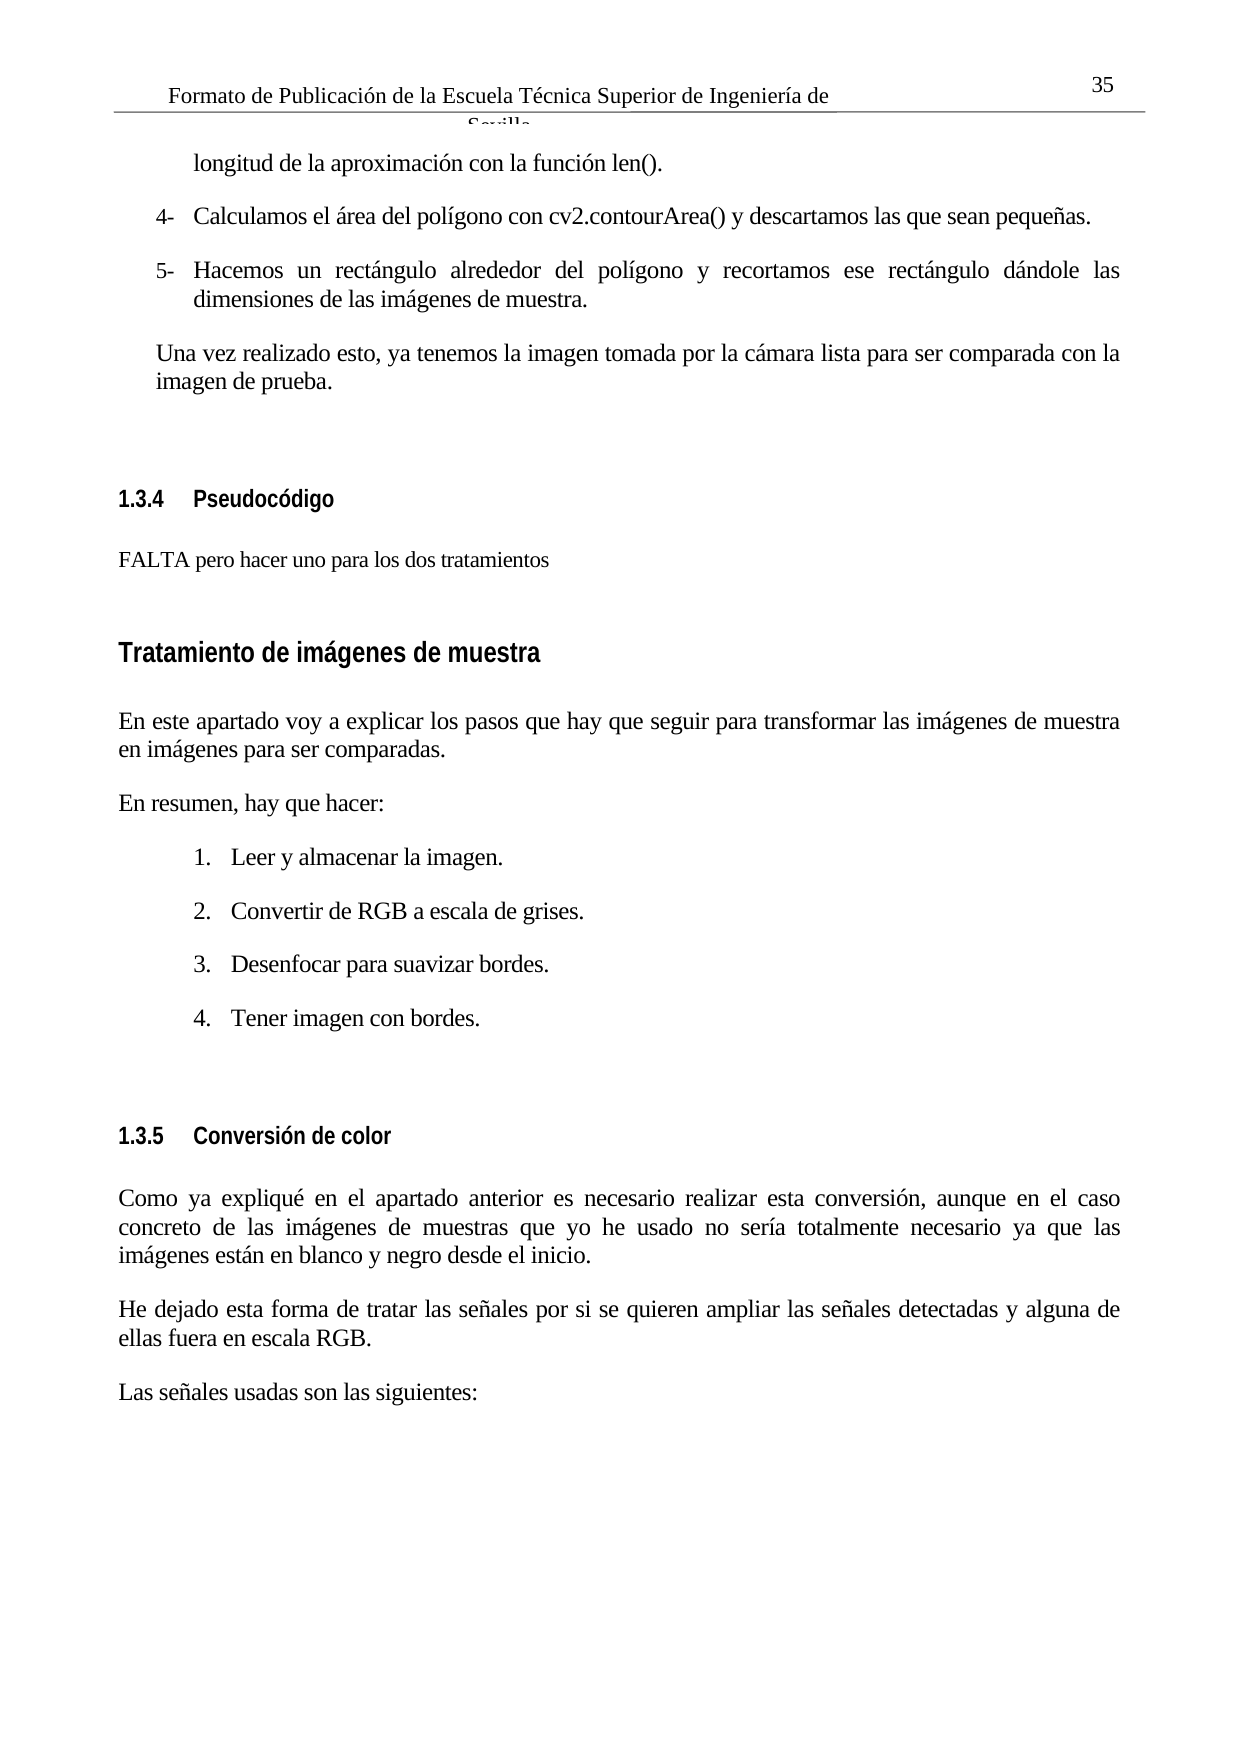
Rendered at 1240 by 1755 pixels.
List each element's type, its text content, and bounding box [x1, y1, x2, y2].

list Hacemos un rectángulo alrededor del polígono y recortamos ese rectángulo dándole las dimensiones de las imágenes de muestra. [156, 255, 1121, 313]
list Convertir de RGB a escala de grises. [193, 896, 1121, 924]
subtitle Conversión de color [118, 1121, 1121, 1149]
subtitle Tratamiento de imágenes de muestra [118, 635, 1122, 668]
list Leer y almacenar la imagen. [193, 842, 1121, 871]
text Una vez realizado esto, ya tenemos la imagen tomada por la cámara lista para ser comparada con la imagen de prueba. [156, 338, 1121, 395]
text En resumen, hay que hacer: [118, 788, 1121, 817]
list Tener imagen con bordes. [193, 1003, 1121, 1032]
text He dejado esta forma de tratar las señales por si se quieren ampliar las señales detectadas y alguna de ellas fuera en escala RGB. [118, 1294, 1121, 1352]
list Calculamos el área del polígono con cv2.contourArea() y descartamos las que sean pequeñas. [156, 201, 1121, 230]
text Como ya expliqué en el apartado anterior es necesario realizar esta conversión, aunque en el caso concreto de las imágenes de muestras que yo he usado no sería totalmente necesario ya que las imágenes están en blanco y negro desde el inicio. [118, 1183, 1121, 1269]
list longitud de la aproximación con la función len(). [156, 148, 1121, 176]
subtitle Pseudocódigo [118, 484, 1121, 513]
list Desenfocar para suavizar bordes. [193, 949, 1121, 978]
text FALTA pero hacer uno para los dos tratamientos [118, 546, 1121, 572]
text Las señales usadas son las siguientes: [118, 1377, 1121, 1405]
text En este apartado voy a explicar los pasos que hay que seguir para transformar las imágenes de muestra en imágenes para ser comparadas. [118, 706, 1121, 763]
